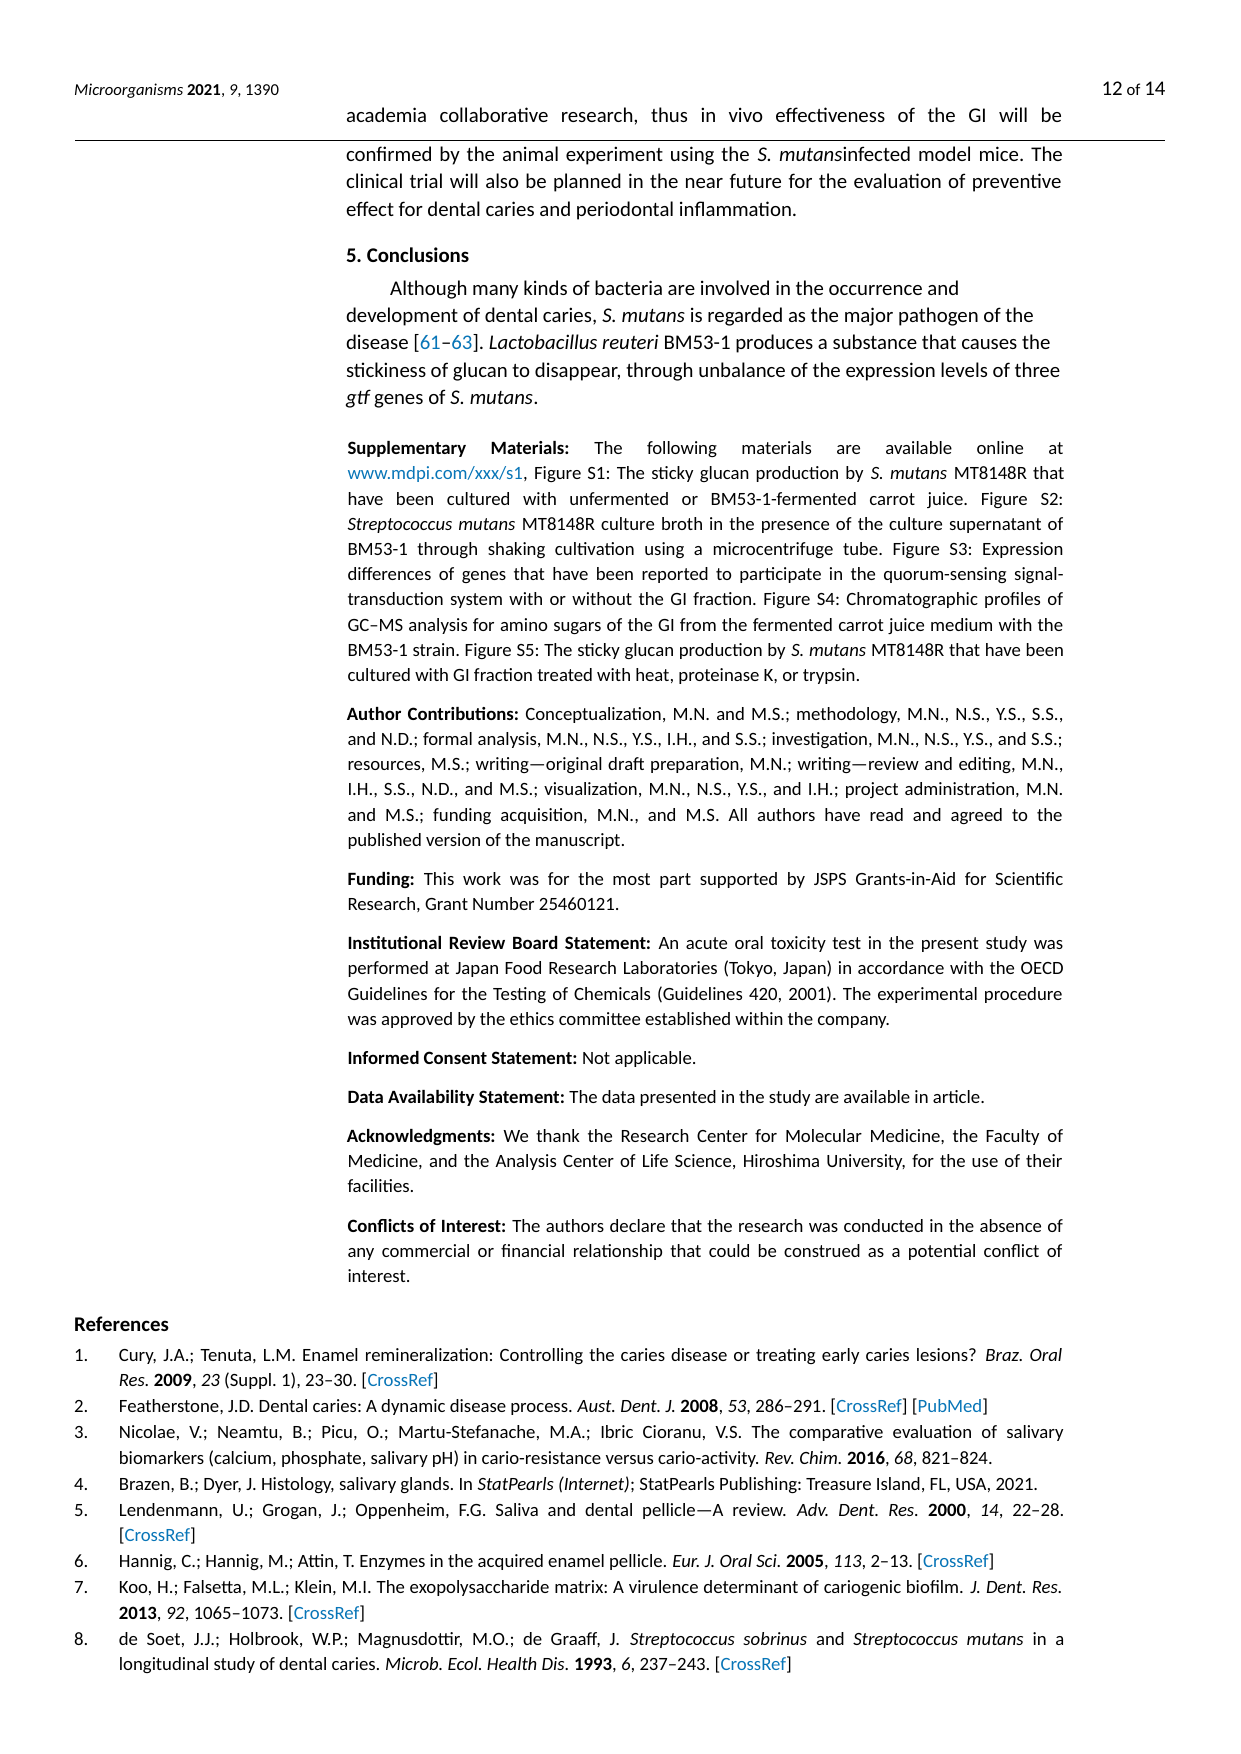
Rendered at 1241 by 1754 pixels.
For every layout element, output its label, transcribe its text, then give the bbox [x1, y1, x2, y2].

text Funding: This work was for the most part supported by JSPS Grants-in-Aid for Scientific Research, Grant Number 25460121. [347, 867, 1064, 915]
text Conflicts of Interest: The authors declare that the research was conducted in the absence of any commercial or financial relationship that could be construed as a potential conflict of interest. [347, 1214, 1064, 1287]
list Featherstone, J.D. Dental caries: A dynamic disease process. Aust. Dent. J. 2008, 53, 286–291. [CrossRef] [PubMed] [74, 1394, 1064, 1417]
list Cury, J.A.; Tenuta, L.M. Enamel remineralization: Controlling the caries disease or treating early caries lesions? Braz. Oral Res. 2009, 23 (Suppl. 1), 23–30. [CrossRef] [74, 1343, 1064, 1391]
list Nicolae, V.; Neamtu, B.; Picu, O.; Martu-Stefanache, M.A.; Ibric Cioranu, V.S. The comparative evaluation of salivary biomarkers (calcium, phosphate, salivary pH) in cario-resistance versus cario-activity. Rev. Chim. 2016, 68, 821–824. [74, 1421, 1064, 1469]
list Lendenmann, U.; Grogan, J.; Oppenheim, F.G. Saliva and dental pellicle—A review. Adv. Dent. Res. 2000, 14, 22–28. [CrossRef] [74, 1498, 1064, 1546]
text Supplementary Materials: The following materials are available online at www.mdpi.com/xxx/s1, Figure S1: The sticky glucan production by S. mutans MT8148R that have been cultured with unfermented or BM53-1-fermented carrot juice. Figure S2: Streptococcus mutans MT8148R culture broth in the presence of the culture supernatant of BM53-1 through shaking cultivation using a microcentrifuge tube. Figure S3: Expression differences of genes that have been reported to participate in the quorum-sensing signal-transduction system with or without the GI fraction. Figure S4: Chromatographic profiles of GC–MS analysis for amino sugars of the GI from the fermented carrot juice medium with the BM53-1 strain. Figure S5: The sticky glucan production by S. mutans MT8148R that have been cultured with GI fraction treated with heat, proteinase K, or trypsin. [347, 436, 1064, 686]
list Brazen, B.; Dyer, J. Histology, salivary glands. In StatPearls (Internet); StatPearls Publishing: Treasure Island, FL, USA, 2021. [74, 1472, 1064, 1495]
subtitle References [74, 1311, 1064, 1337]
text Informed Consent Statement: Not applicable. [347, 1046, 1064, 1069]
list Hannig, C.; Hannig, M.; Attin, T. Enzymes in the acquired enamel pellicle. Eur. J. Oral Sci. 2005, 113, 2–13. [CrossRef] [74, 1549, 1064, 1572]
text Acknowledgments: We thank the Research Center for Molecular Medicine, the Faculty of Medicine, and the Analysis Center of Life Science, Hiroshima University, for the use of their facilities. [347, 1124, 1064, 1198]
text Although many kinds of bacteria are involved in the occurrence and development of dental caries, S. mutans is regarded as the major pathogen of the disease [61–63]. Lactobacillus reuteri BM53-1 produces a substance that causes the stickiness of glucan to disappear, through unbalance of the expression levels of three gtf genes of S. mutans. [346, 275, 1064, 410]
list de Soet, J.J.; Holbrook, W.P.; Magnusdottir, M.O.; de Graaff, J. Streptococcus sobrinus and Streptococcus mutans in a longitudinal study of dental caries. Microb. Ecol. Health Dis. 1993, 6, 237–243. [CrossRef] [74, 1627, 1064, 1675]
text Author Contributions: Conceptualization, M.N. and M.S.; methodology, M.N., N.S., Y.S., S.S., and N.D.; formal analysis, M.N., N.S., Y.S., I.H., and S.S.; investigation, M.N., N.S., Y.S., and S.S.; resources, M.S.; writing—original draft preparation, M.N.; writing—review and editing, M.N., I.H., S.S., N.D., and M.S.; visualization, M.N., N.S., Y.S., and I.H.; project administration, M.N. and M.S.; funding acquisition, M.N., and M.S. All authors have read and agreed to the published version of the manuscript. [347, 702, 1064, 851]
text academia collaborative research, thus in vivo effectiveness of the GI will be confirmed by the animal experiment using the S. mutansinfected model mice. The clinical trial will also be planned in the near future for the evaluation of preventive effect for dental caries and periodontal inflammation. [346, 102, 1063, 222]
subtitle 5. Conclusions [346, 242, 1064, 268]
text Institutional Review Board Statement: An acute oral toxicity test in the present study was performed at Japan Food Research Laboratories (Tokyo, Japan) in accordance with the OECD Guidelines for the Testing of Chemicals (Guidelines 420, 2001). The experimental procedure was approved by the ethics committee established within the company. [347, 931, 1064, 1030]
text Data Availability Statement: The data presented in the study are available in article. [347, 1085, 1064, 1108]
list Koo, H.; Falsetta, M.L.; Klein, M.I. The exopolysaccharide matrix: A virulence determinant of cariogenic biofilm. J. Dent. Res. 2013, 92, 1065–1073. [CrossRef] [74, 1576, 1064, 1624]
